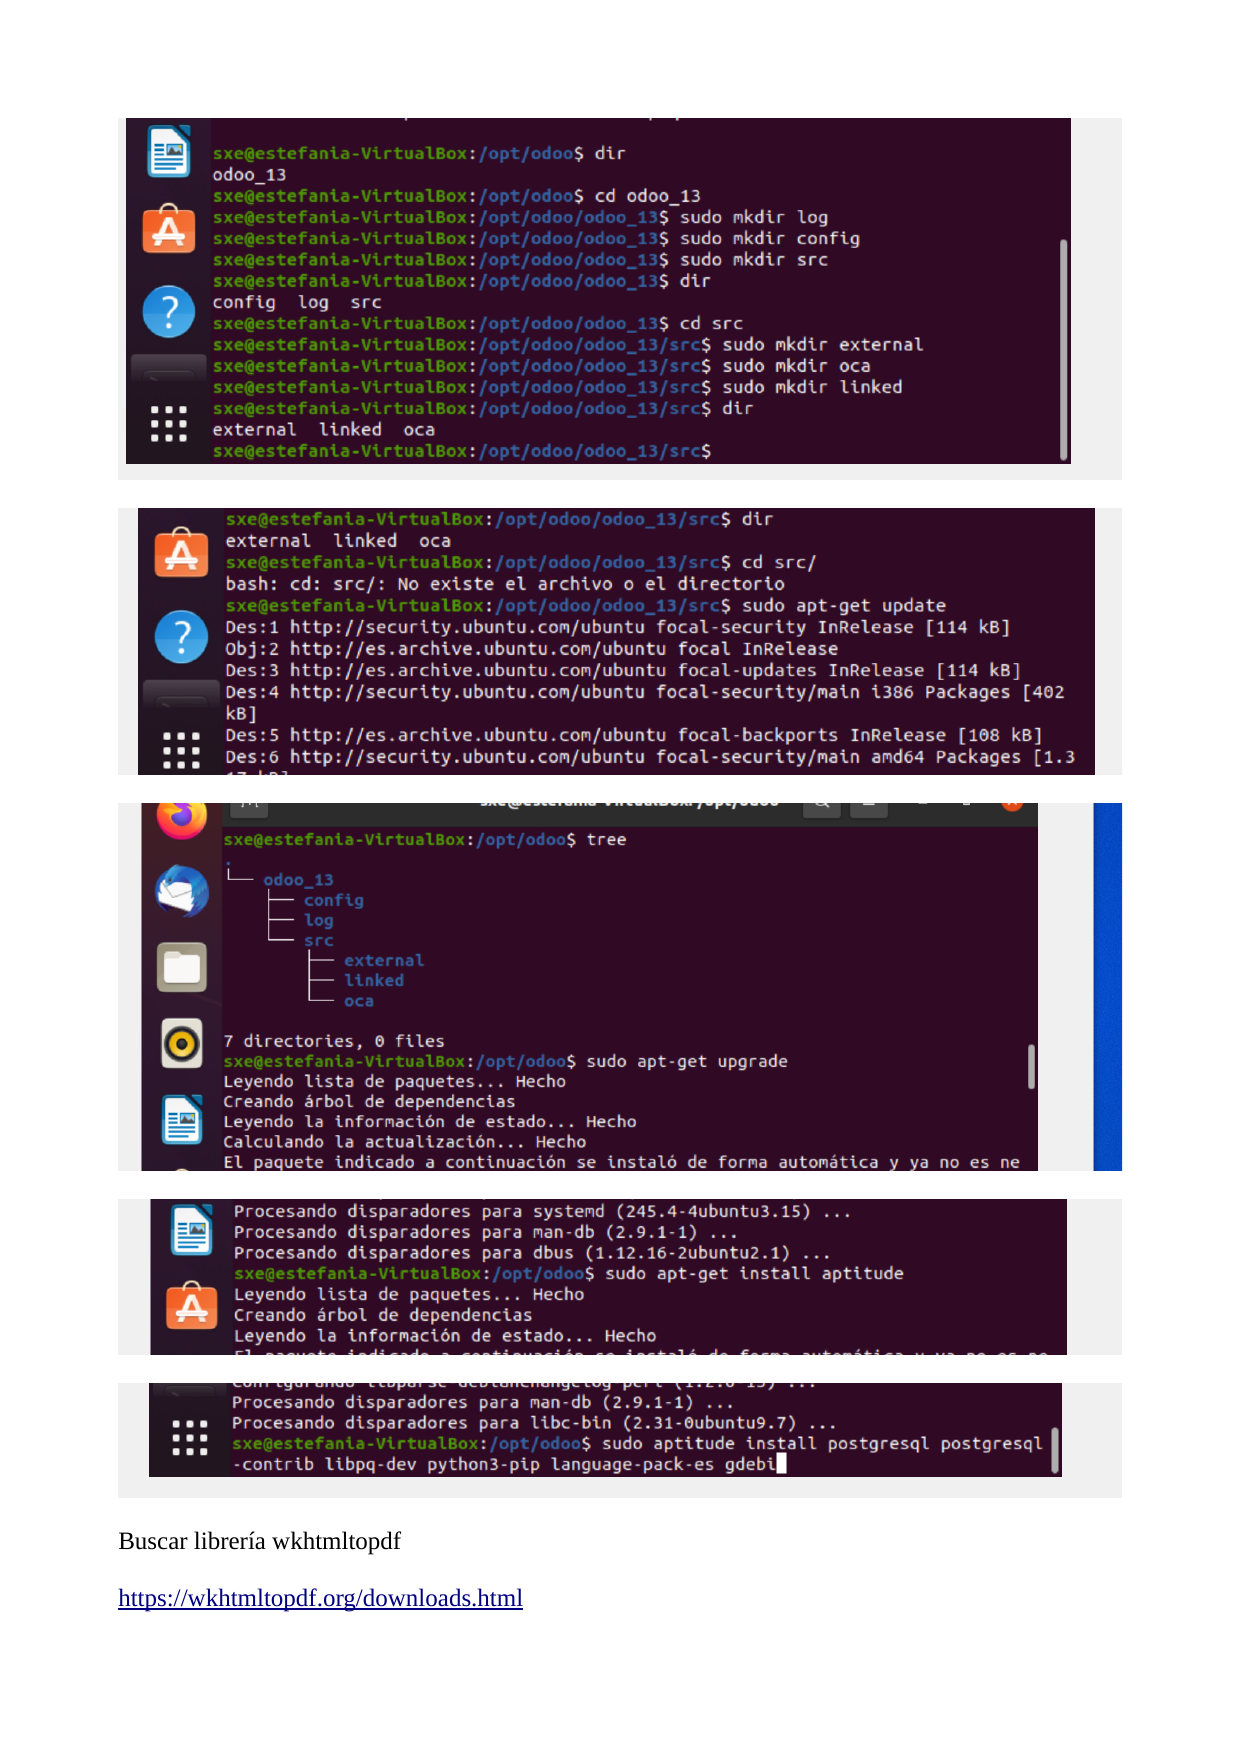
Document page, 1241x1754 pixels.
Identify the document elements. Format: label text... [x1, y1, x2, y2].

picture [118, 508, 1123, 775]
picture [118, 803, 1123, 1171]
picture [118, 118, 1123, 480]
text Buscar librería wkhtmltopdf [118, 1526, 1122, 1555]
text https://wkhtmltopdf.org/downloads.html [118, 1583, 1122, 1612]
picture [118, 1199, 1123, 1355]
picture [118, 1383, 1123, 1498]
